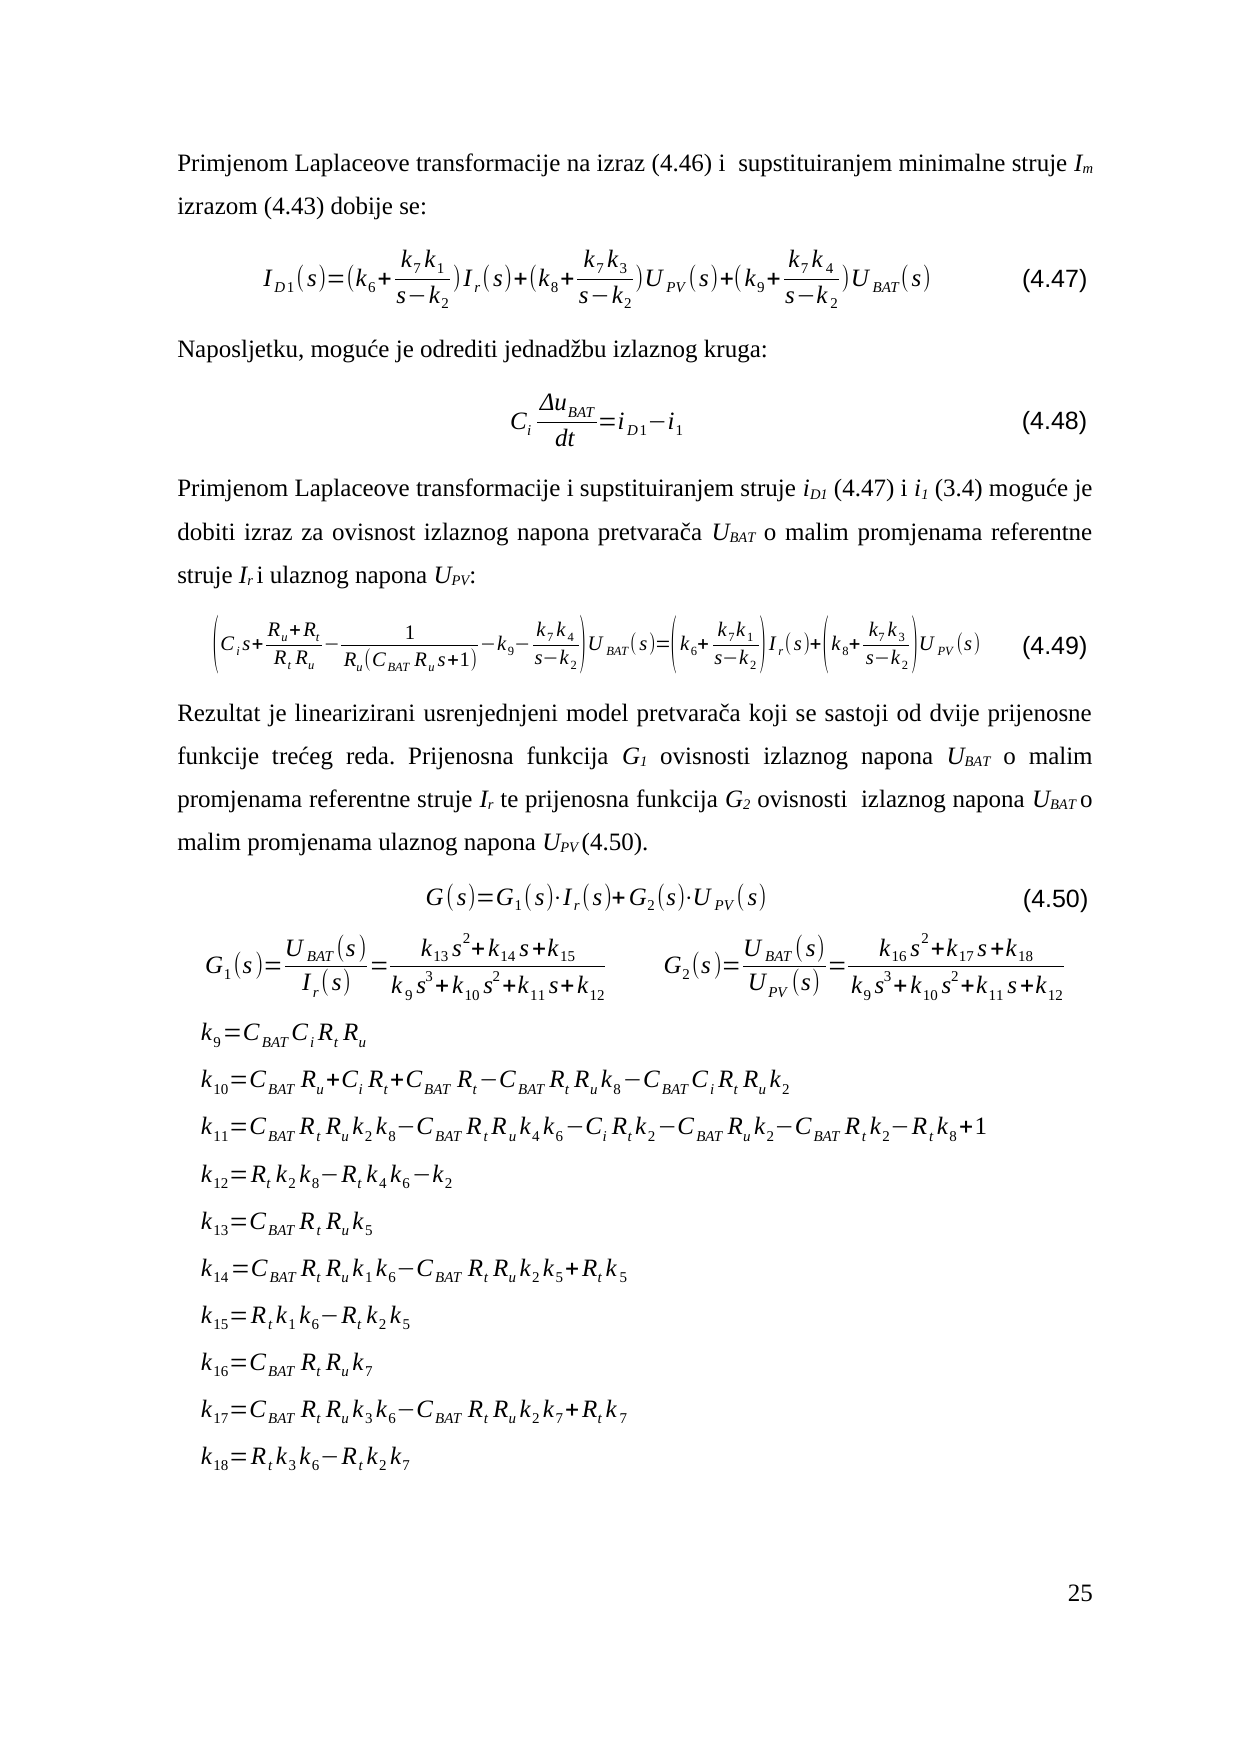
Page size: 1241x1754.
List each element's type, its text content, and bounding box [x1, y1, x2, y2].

text Rezultat je linearizirani usrenjednjeni model pretvarača koji se sastoji od dvije prijenosne funkcije trećeg reda. Prijenosna funkcija G1 ovisnosti izlaznog napona UBAT o malim promjenama referentne struje Ir te prijenosna funkcija G2 ovisnosti izlaznog napona UBAT o malim promjenama ulaznog napona UPV (4.50). [177, 698, 1093, 856]
table_header [177, 383, 1015, 462]
table_cell [177, 1390, 1016, 1437]
table_cell [177, 924, 635, 1013]
text Primjenom Laplaceove transformacije i supstituiranjem struje iD1 (4.47) i i1 (3.4) moguće je dobiti izraz za ovisnost izlaznog napona pretvarača UBAT o malim promjenama referentne struje Ir i ulaznog napona UPV: [177, 473, 1093, 588]
table_cell [177, 1155, 1016, 1202]
table_cell [1016, 1108, 1094, 1154]
table_cell [177, 1343, 1016, 1390]
table_header [177, 876, 1016, 924]
table_header [177, 240, 1016, 322]
table_cell [177, 1249, 1016, 1296]
table_header (4.47) [1016, 240, 1093, 322]
table_header (4.49) [1016, 609, 1093, 686]
table_cell [1016, 1155, 1094, 1484]
table_cell [177, 1296, 1016, 1343]
text Naposljetku, moguće je odrediti jednadžbu izlaznog kruga: [177, 334, 1093, 363]
table_cell [177, 1013, 1016, 1060]
table_header (4.50) [1016, 876, 1094, 924]
table_cell [177, 1060, 1016, 1107]
table_cell [635, 924, 1094, 1013]
table_cell [177, 1202, 1016, 1249]
table_cell [177, 1108, 1016, 1154]
table_cell [1016, 1013, 1094, 1060]
table_cell [1016, 1060, 1094, 1107]
table_header (4.48) [1015, 383, 1093, 462]
table_cell [177, 1437, 1016, 1484]
table_header [177, 609, 1016, 686]
text Primjenom Laplaceove transformacije na izraz (4.46) i supstituiranjem minimalne struje Im izrazom (4.43) dobije se: [177, 148, 1093, 219]
